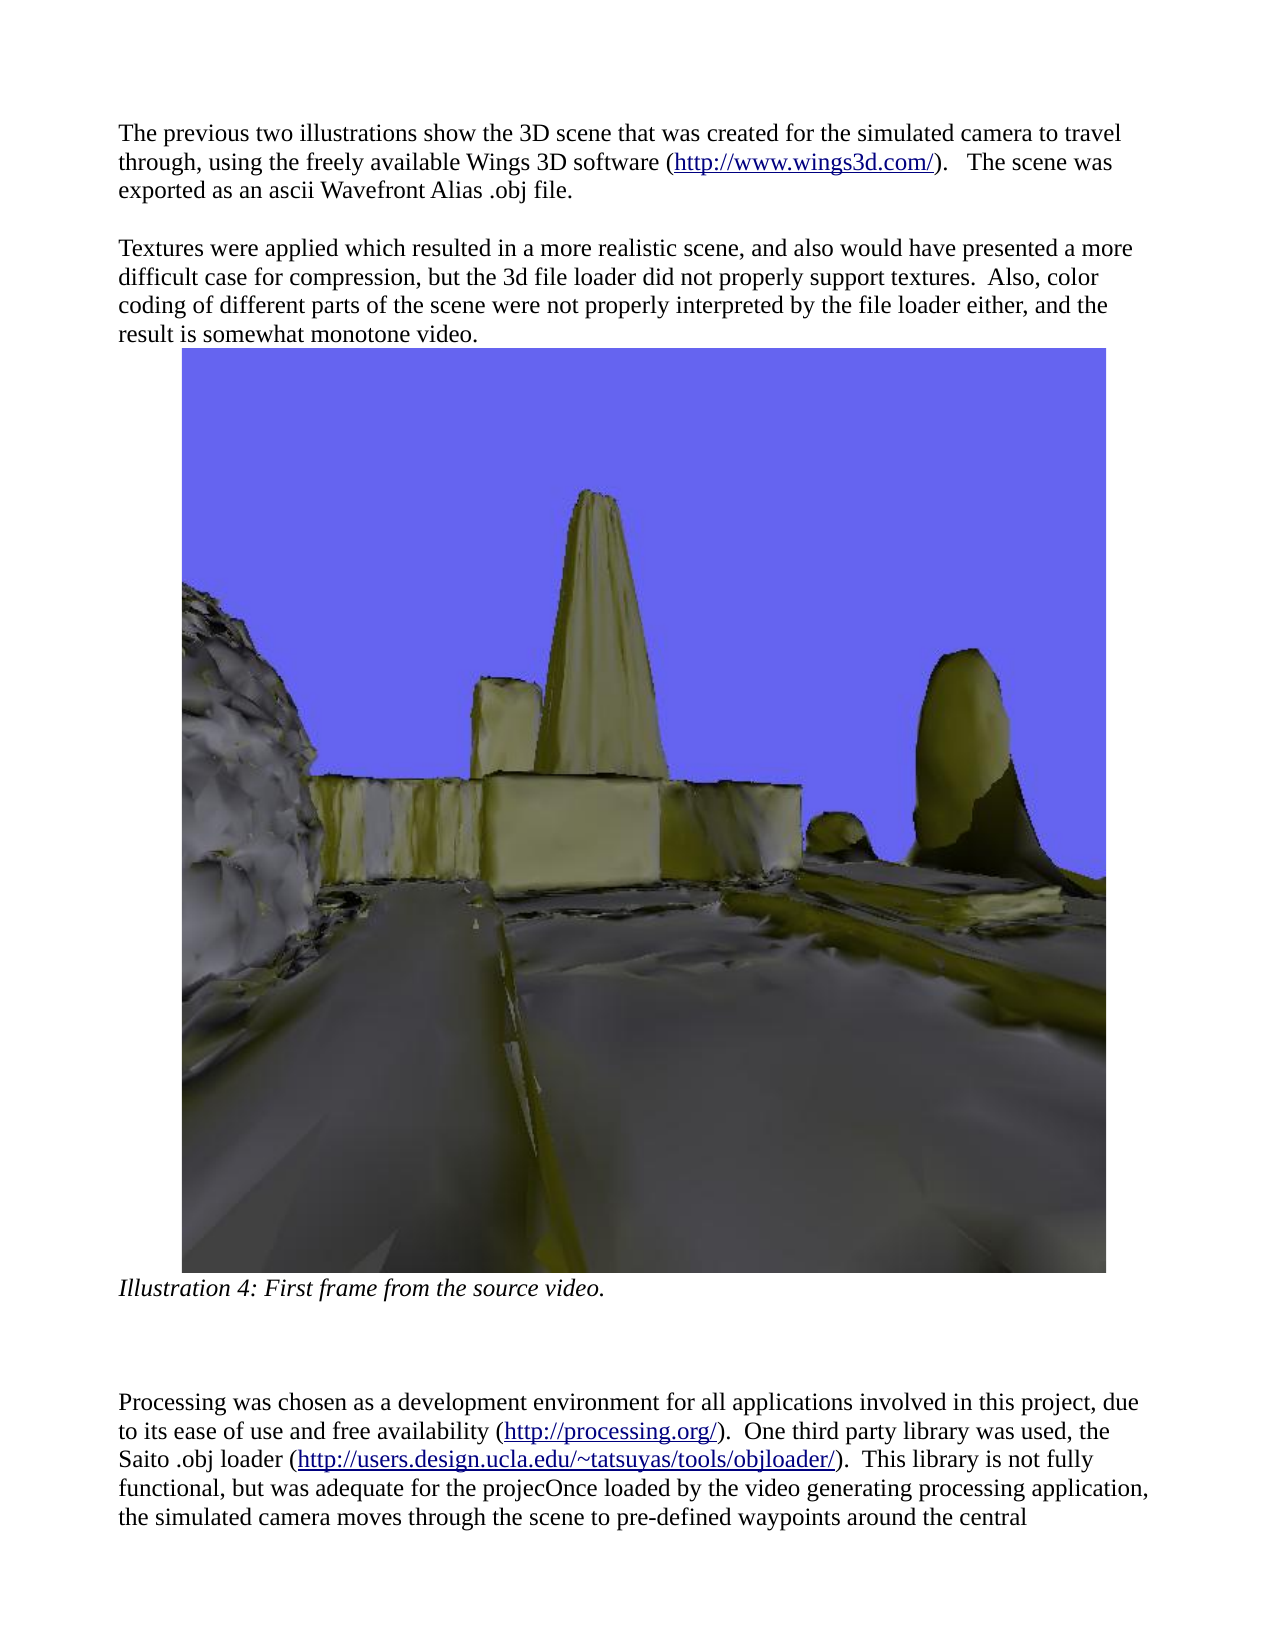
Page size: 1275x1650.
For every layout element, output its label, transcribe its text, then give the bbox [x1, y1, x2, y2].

text Textures were applied which resulted in a more realistic scene, and also would have presented a more difficult case for compression, but the 3d file loader did not properly support textures. Also, color coding of different parts of the scene were not properly interpreted by the file loader either, and the result is somewhat monotone video. [118, 233, 1157, 348]
text The previous two illustrations show the 3D scene that was created for the simulated camera to travel through, using the freely available Wings 3D software (http://www.wings3d.com/). The scene was exported as an ascii Wavefront Alias .obj file. [118, 118, 1157, 204]
text Illustration 4: First frame from the source video. [118, 361, 1157, 1301]
text Processing was chosen as a development environment for all applications involved in this project, due to its ease of use and free availability (http://processing.org/). One third party library was used, the Saito .obj loader (http://users.design.ucla.edu/~tatsuyas/tools/objloader/). This library is not fully functional, but was adequate for the projecOnce loaded by the video generating processing application, the simulated camera moves through the scene to pre-defined waypoints around the central [118, 1301, 1157, 1531]
picture [181, 348, 1107, 1273]
